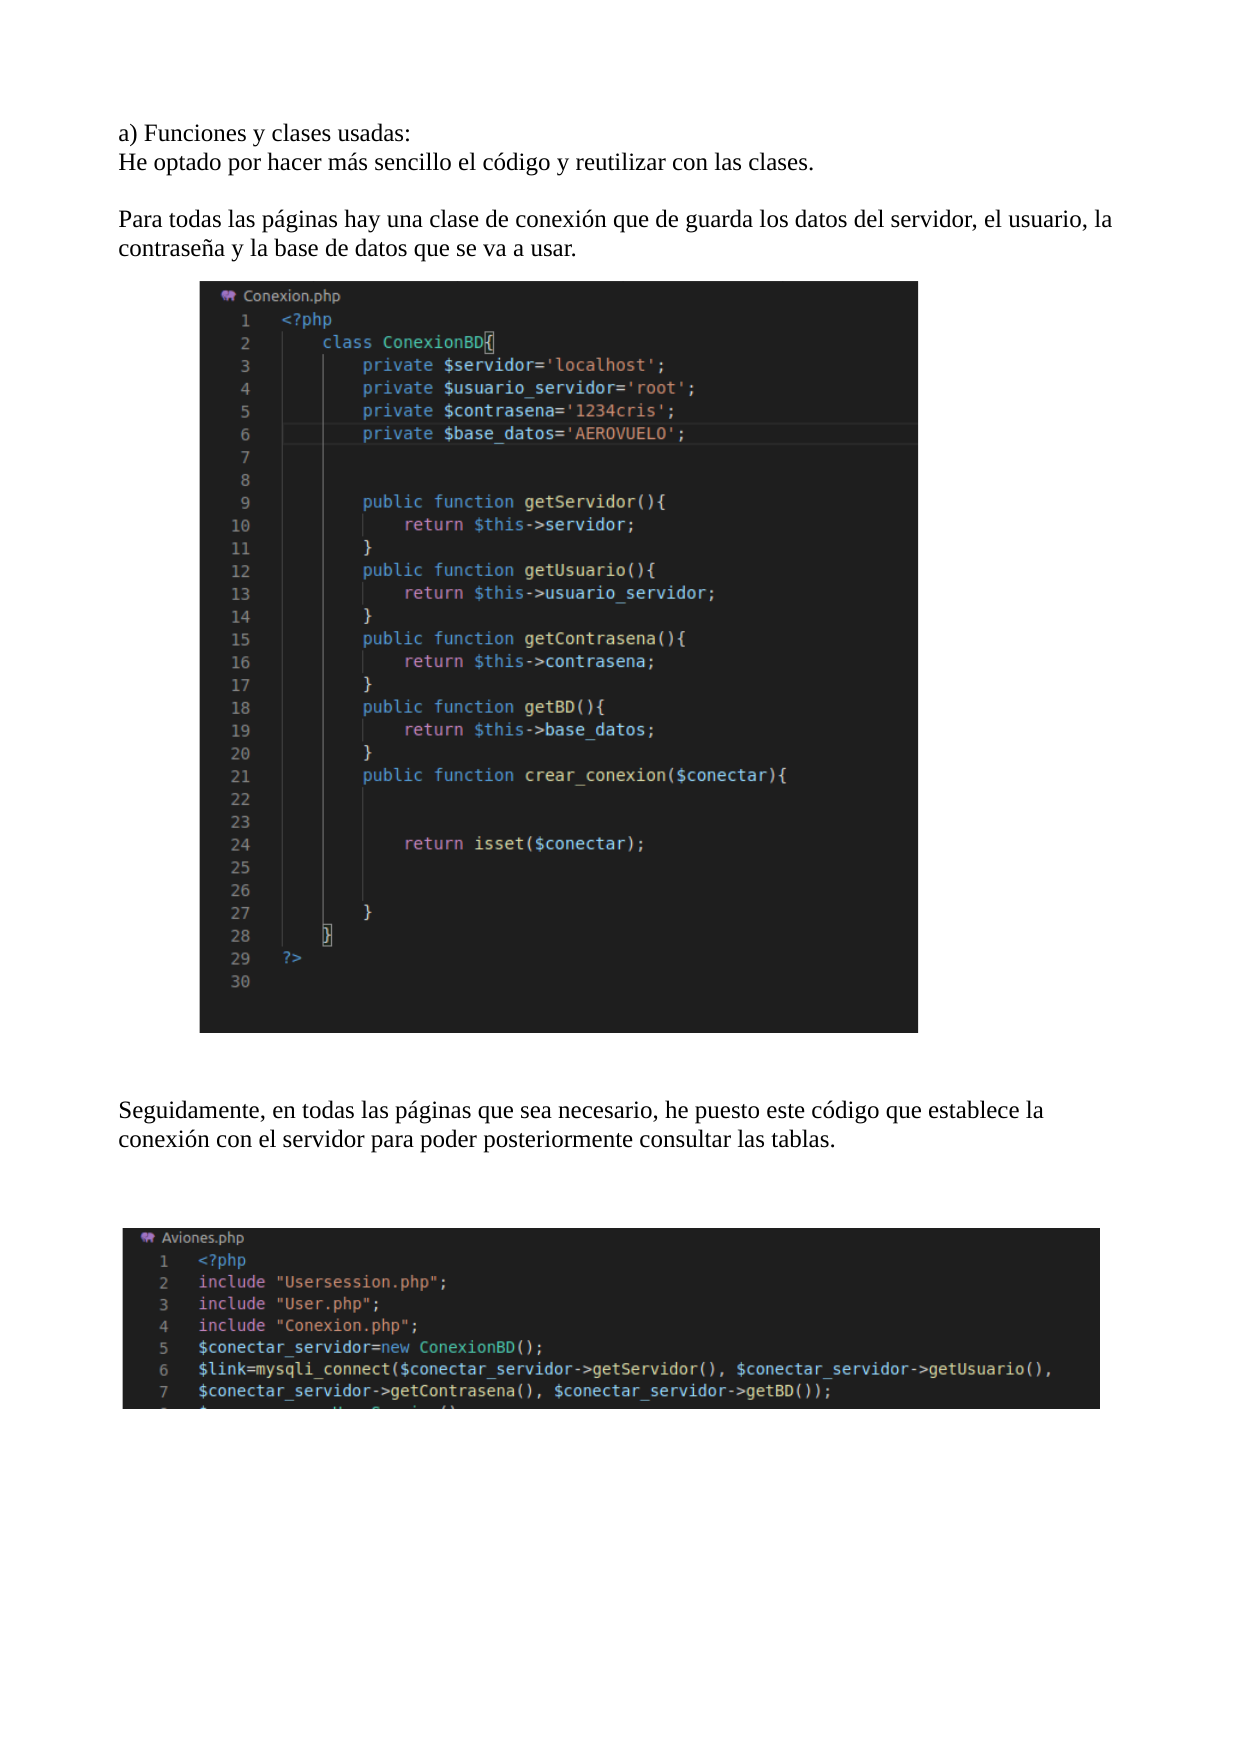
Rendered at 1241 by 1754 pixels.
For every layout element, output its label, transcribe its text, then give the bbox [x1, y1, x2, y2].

text a) Funciones y clases usadas: [118, 118, 1122, 147]
picture [122, 1228, 1100, 1409]
picture [199, 281, 919, 1033]
text Seguidamente, en todas las páginas que sea necesario, he puesto este código que establece la conexión con el servidor para poder posteriormente consultar las tablas. [118, 1096, 1122, 1153]
text He optado por hacer más sencillo el código y reutilizar con las clases. [118, 147, 1122, 176]
text Para todas las páginas hay una clase de conexión que de guarda los datos del servidor, el usuario, la contraseña y la base de datos que se va a usar. [118, 204, 1122, 262]
